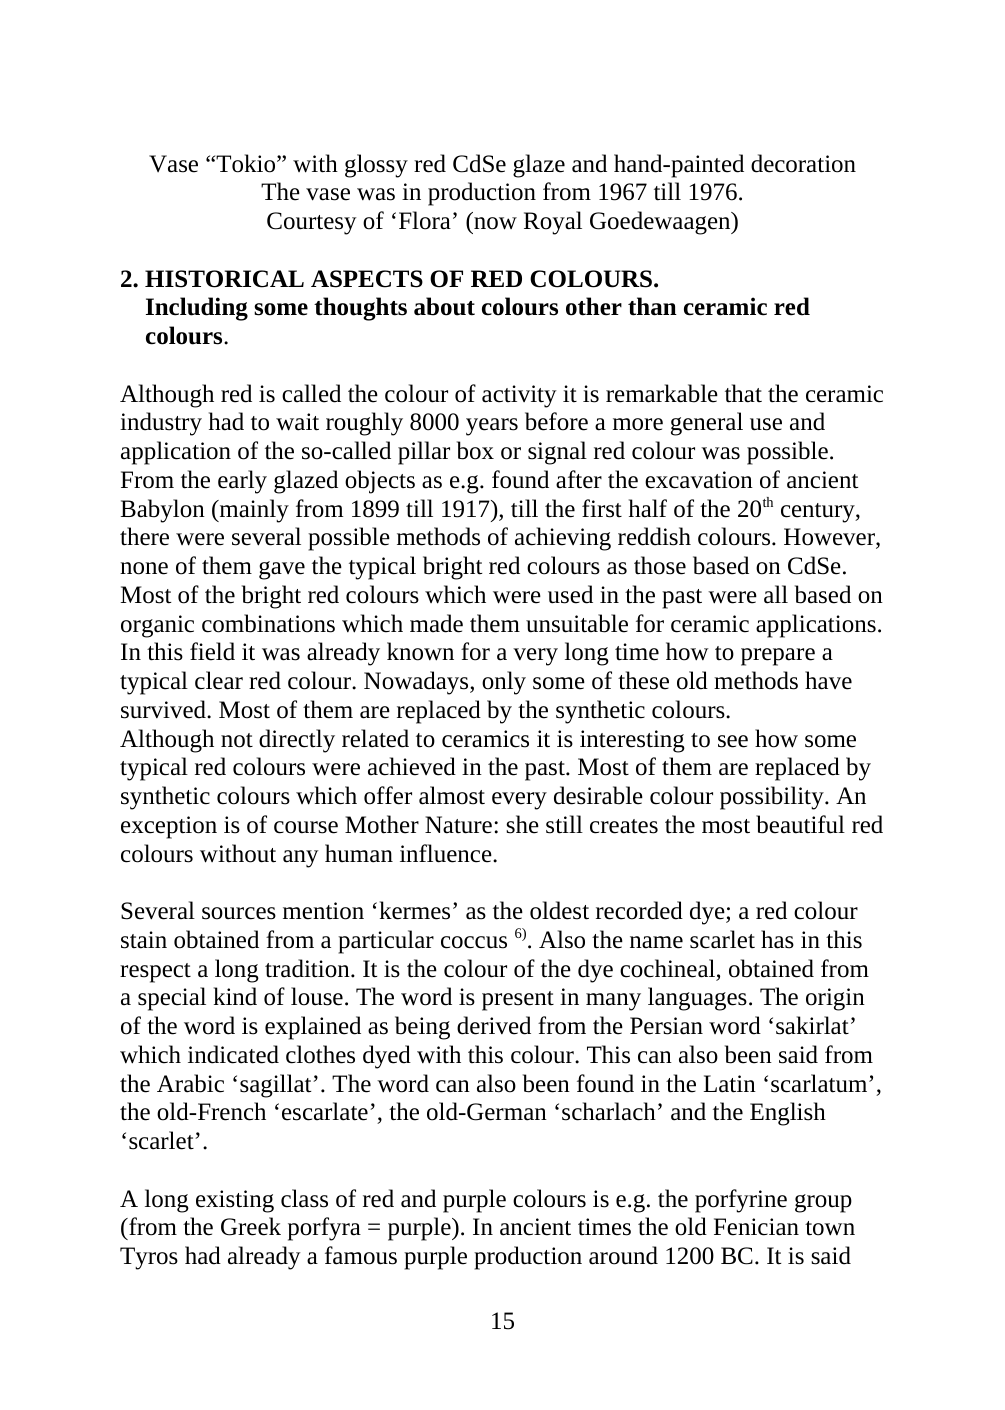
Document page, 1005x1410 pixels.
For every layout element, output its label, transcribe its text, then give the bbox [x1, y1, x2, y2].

text Although red is called the colour of activity it is remarkable that the ceramic industry had to wait roughly 8000 years before a more general use and application of the so-called pillar box or signal red colour was possible. [120, 379, 885, 465]
text Although not directly related to ceramics it is interesting to see how some typical red colours were achieved in the past. Most of them are replaced by synthetic colours which offer almost every desirable colour possibility. An exception is of course Mother Nature: she still creates the most beautiful red colours without any human influence. [120, 724, 885, 867]
text From the early glazed objects as e.g. found after the excavation of ancient Babylon (mainly from 1899 till 1917), till the first half of the 20th century, there were several possible methods of achieving reddish colours. However, none of them gave the typical bright red colours as those based on CdSe. [120, 465, 885, 580]
text Courtesy of ‘Flora’ (now Royal Goedewaagen) [120, 206, 885, 235]
text 2. HISTORICAL ASPECTS OF RED COLOURS. [120, 264, 885, 292]
text The vase was in production from 1967 till 1976. [120, 177, 885, 206]
text Including some thoughts about colours other than ceramic red [120, 292, 885, 321]
text Most of the bright red colours which were used in the past were all based on organic combinations which made them unsuitable for ceramic applications. [120, 580, 885, 637]
text A long existing class of red and purple colours is e.g. the porfyrine group (from the Greek porfyra = purple). In ancient times the old Fenician town Tyros had already a famous purple production around 1200 BC. It is said [120, 1184, 885, 1270]
text colours. [120, 321, 885, 350]
text Vase “Tokio” with glossy red CdSe glaze and hand-painted decoration [120, 149, 885, 177]
text Several sources mention ‘kermes’ as the oldest recorded dye; a red colour stain obtained from a particular coccus 6). Also the name scarlet has in this respect a long tradition. It is the colour of the dye cochineal, obtained from a special kind of louse. The word is present in many languages. The origin of the word is explained as being derived from the Persian word ‘sakirlat’ which indicated clothes dyed with this colour. This can also been said from the Arabic ‘sagillat’. The word can also been found in the Latin ‘scarlatum’, the old-French ‘escarlate’, the old-German ‘scharlach’ and the English ‘scarlet’. [120, 896, 885, 1155]
text In this field it was already known for a very long time how to prepare a typical clear red colour. Nowadays, only some of these old methods have survived. Most of them are replaced by the synthetic colours. [120, 637, 885, 724]
